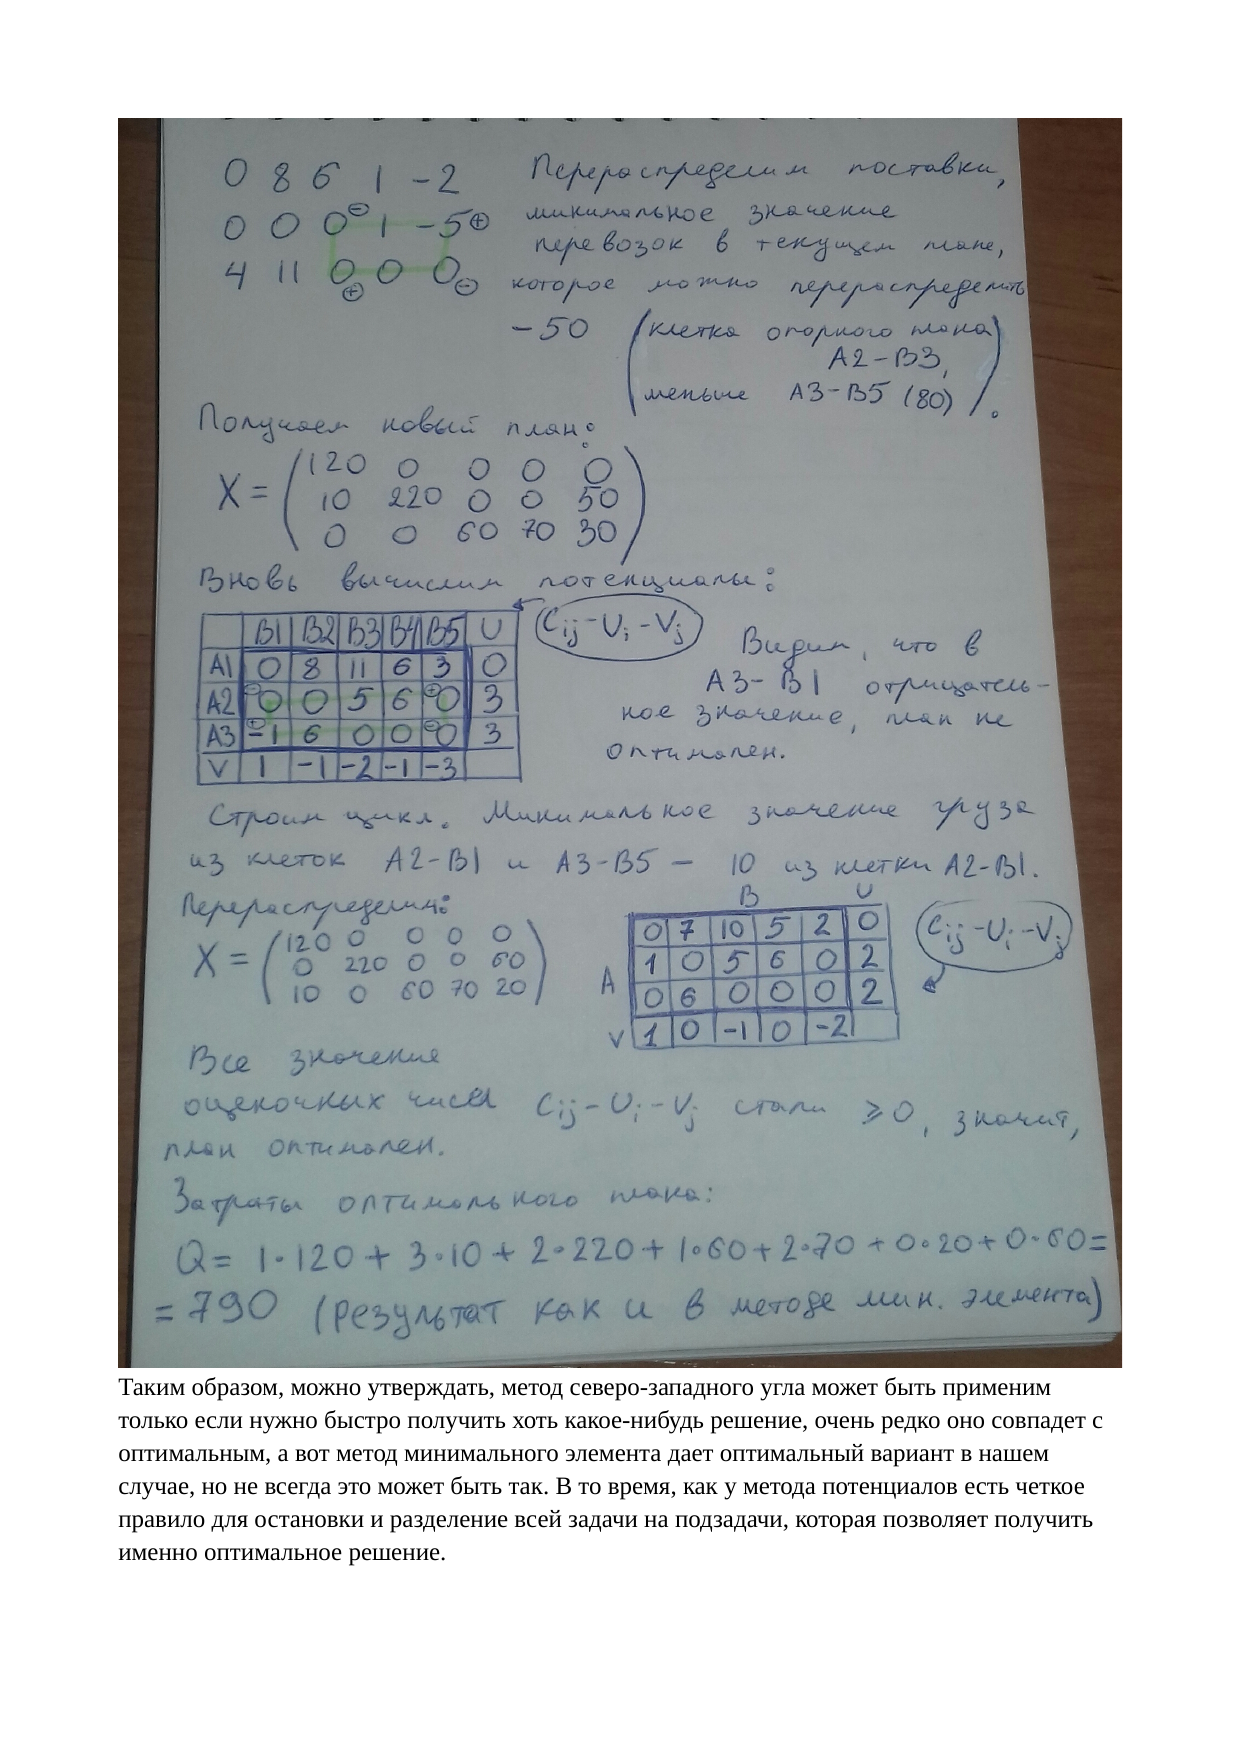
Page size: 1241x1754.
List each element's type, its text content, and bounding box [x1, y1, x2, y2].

text Таким образом, можно утверждать, метод северо-западного угла может быть применим только если нужно быстро получить хоть какое-нибудь решение, очень редко оно совпадет с оптимальным, а вот метод минимального элемента дает оптимальный вариант в нашем случае, но не всегда это может быть так. В то время, как у метода потенциалов есть четкое правило для остановки и разделение всей задачи на подзадачи, которая позволяет получить именно оптимальное решение. [118, 1368, 1122, 1566]
picture [118, 118, 1123, 1368]
